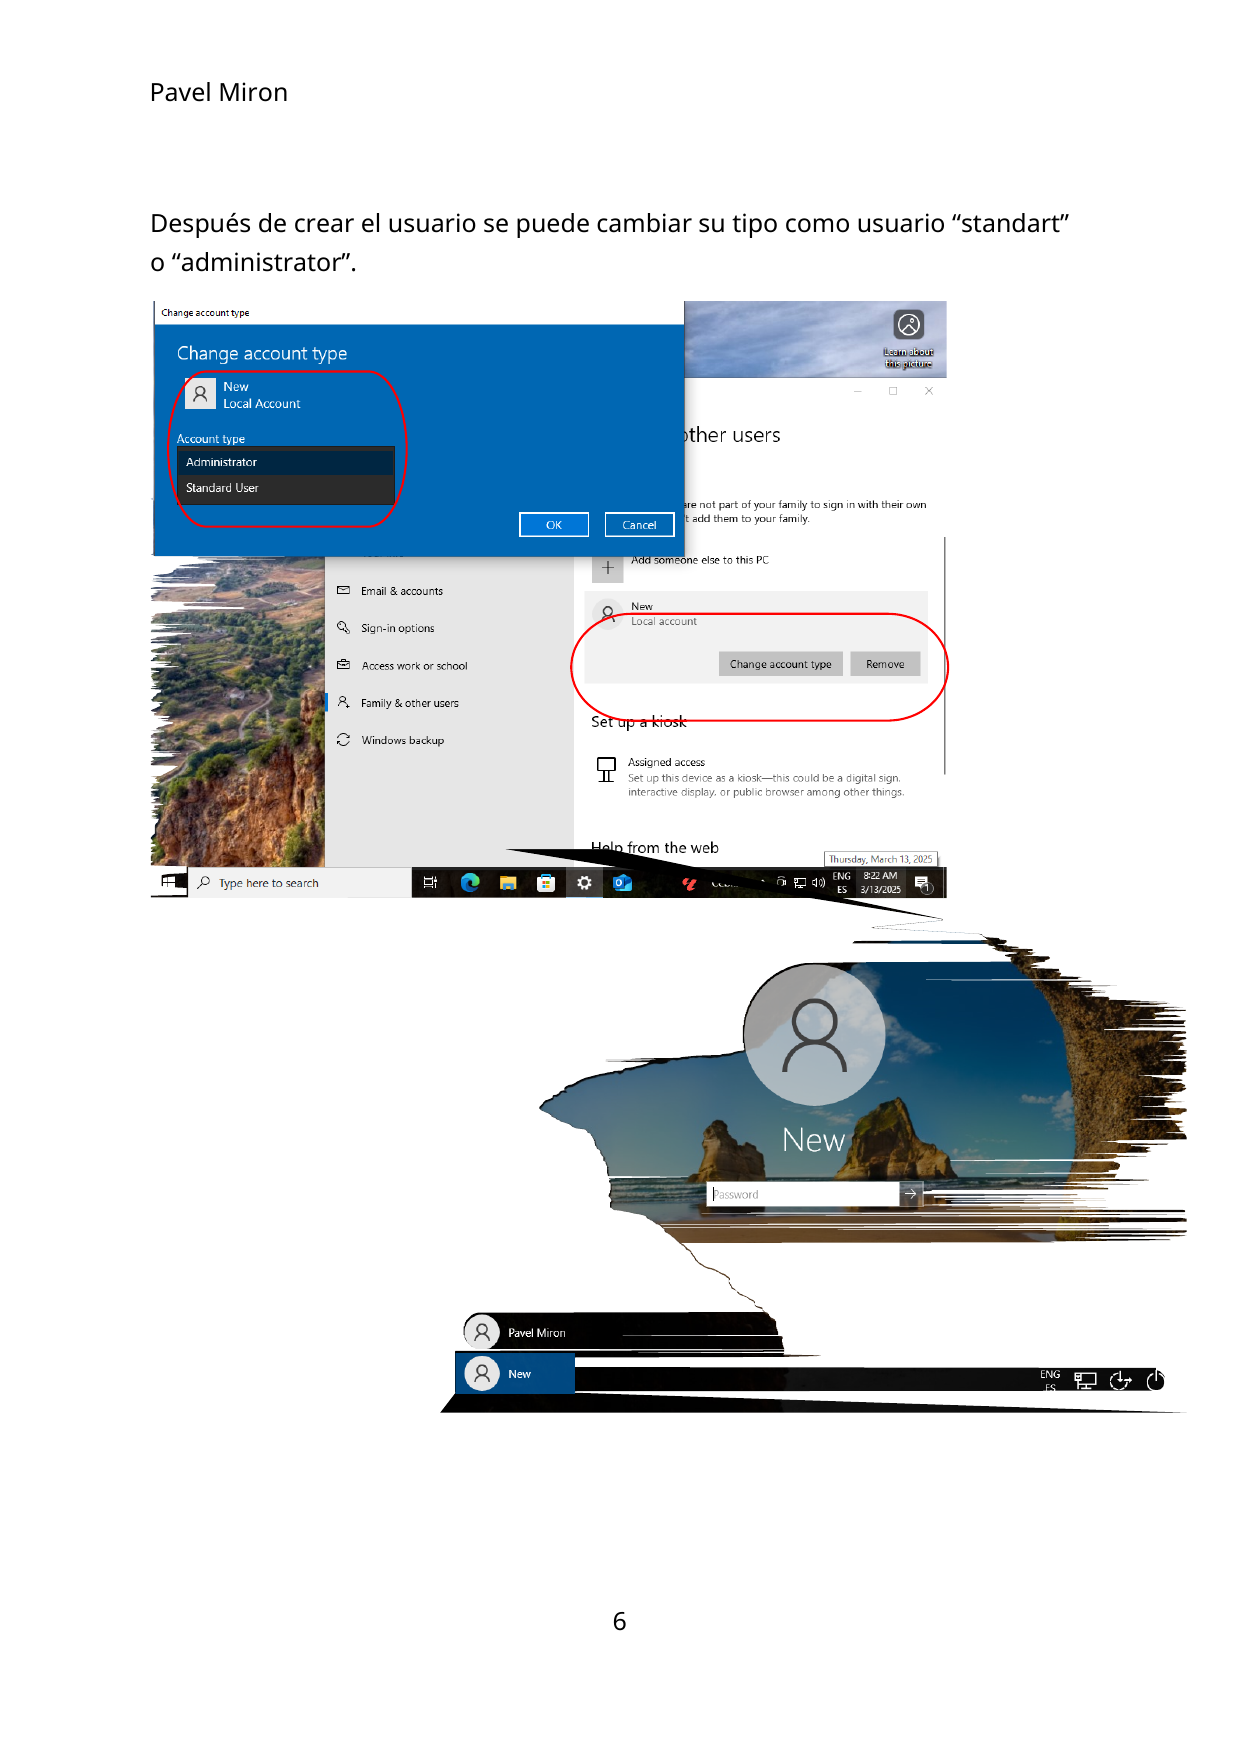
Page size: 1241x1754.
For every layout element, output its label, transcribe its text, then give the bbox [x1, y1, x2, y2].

text Después de crear el usuario se puede cambiar su tipo como usuario “standart” o “administrator”. [150, 206, 1090, 279]
